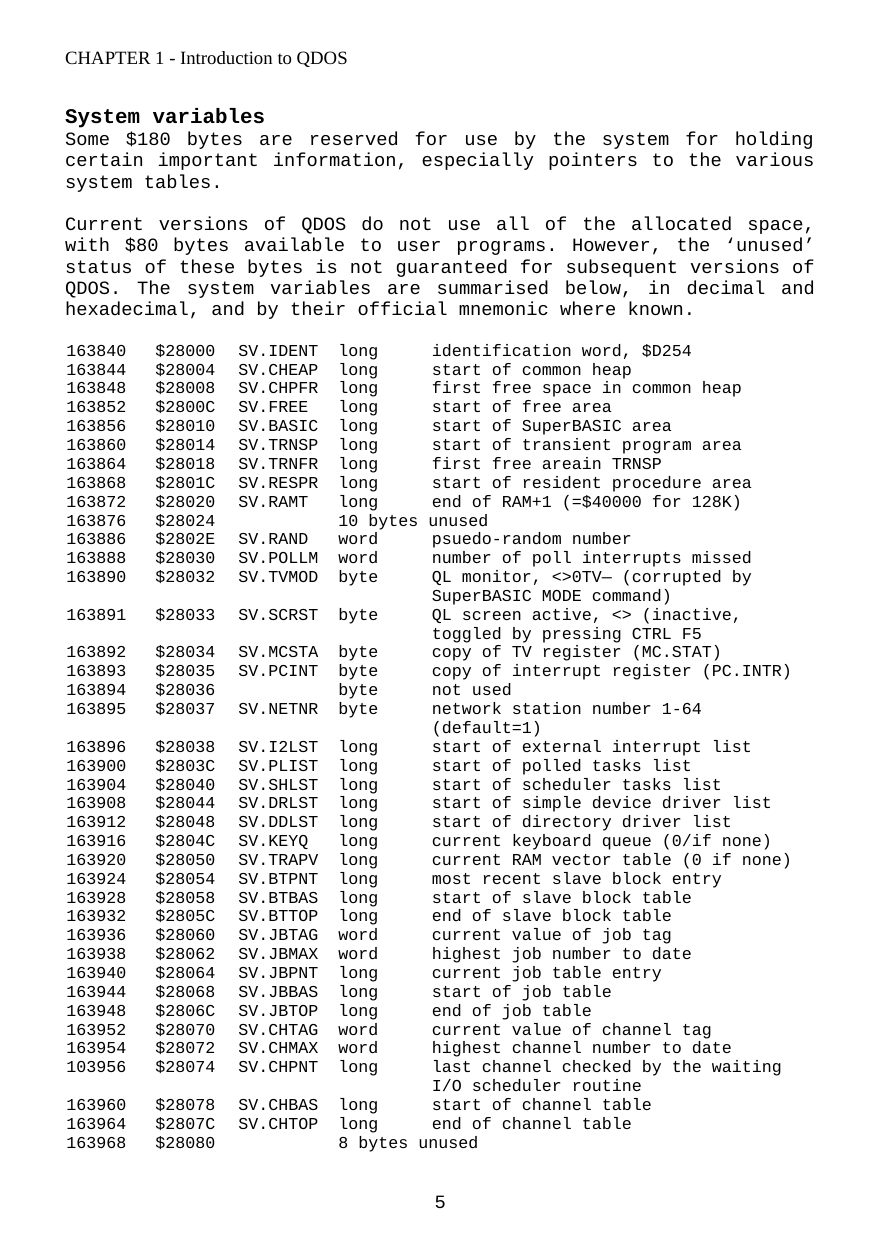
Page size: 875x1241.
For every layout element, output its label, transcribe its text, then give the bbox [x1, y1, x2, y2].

table_cell 163928 [66, 889, 155, 908]
table_cell $28014 [155, 437, 238, 456]
table_cell QL screen active, <> (inactive, toggled by pressing CTRL F5 [432, 606, 802, 644]
table_cell long [338, 833, 432, 851]
table_cell end of slave block table [432, 908, 802, 927]
table_cell $28010 [155, 418, 238, 437]
table_cell not used [432, 682, 802, 701]
table_cell 163891 [66, 606, 155, 644]
table_cell last channel checked by the waiting I/O scheduler routine [432, 1059, 802, 1097]
table_cell $28068 [155, 984, 238, 1002]
table_cell SV.TRNSP [238, 437, 338, 456]
table_cell 163893 [66, 663, 155, 682]
table_cell 163908 [66, 795, 155, 814]
table_cell long [338, 418, 432, 437]
table_cell current job table entry [432, 965, 802, 983]
table_cell $28030 [155, 550, 238, 569]
table_cell 163920 [66, 851, 155, 870]
table_cell long [338, 437, 432, 456]
table_cell SV.TRNFR [238, 456, 338, 474]
table_cell $28036 [155, 682, 238, 701]
table_cell current value of channel tag [432, 1021, 802, 1040]
table_cell SV.FREE [238, 399, 338, 418]
table_cell SV.BTTOP [238, 908, 338, 927]
table_cell start of external interrupt list [432, 738, 802, 757]
table_cell $28044 [155, 795, 238, 814]
table_cell $28032 [155, 569, 238, 606]
table_cell word [338, 1021, 432, 1040]
table_cell $28072 [155, 1040, 238, 1059]
subtitle System variables [65, 106, 815, 130]
table_cell SV.JBTOP [238, 1002, 338, 1021]
table_cell $28050 [155, 851, 238, 870]
table_cell copy of interrupt register (PC.INTR) [432, 663, 802, 682]
table_cell 163924 [66, 870, 155, 889]
table_cell long [338, 889, 432, 908]
table_cell $2806C [155, 1002, 238, 1021]
table_cell $28048 [155, 814, 238, 833]
table_cell word [338, 550, 432, 569]
table_cell $28054 [155, 870, 238, 889]
table_cell word [338, 531, 432, 550]
table_cell 163938 [66, 946, 155, 964]
table_cell $28060 [155, 927, 238, 946]
table_cell 8 bytes unused [338, 1134, 802, 1153]
table_cell byte [338, 701, 432, 738]
table_cell most recent slave block entry [432, 870, 802, 889]
table_cell start of job table [432, 984, 802, 1002]
table_cell long [338, 851, 432, 870]
table_header 163840 [66, 343, 155, 361]
table_cell 163864 [66, 456, 155, 474]
table_cell SV.BASIC [238, 418, 338, 437]
table_cell SV.CHPFR [238, 380, 338, 399]
table_cell word [338, 946, 432, 964]
table_cell $28070 [155, 1021, 238, 1040]
table_cell 163940 [66, 965, 155, 983]
table_cell $28004 [155, 361, 238, 380]
table_cell $28033 [155, 606, 238, 644]
table_cell long [338, 814, 432, 833]
table_header long [338, 343, 432, 361]
table_cell current keyboard queue (0/if none) [432, 833, 802, 851]
table_cell SV.CHEAP [238, 361, 338, 380]
table_cell 163936 [66, 927, 155, 946]
table_cell $28064 [155, 965, 238, 983]
table_cell SV.RAND [238, 531, 338, 550]
table_cell $2803C [155, 757, 238, 776]
table_cell SV.RESPR [238, 474, 338, 493]
table_cell long [338, 399, 432, 418]
table_cell $2805C [155, 908, 238, 927]
table_cell 163896 [66, 738, 155, 757]
table_cell 163916 [66, 833, 155, 851]
table_cell 163964 [66, 1115, 155, 1134]
table_cell byte [338, 644, 432, 663]
table_cell first free space in common heap [432, 380, 802, 399]
table_cell long [338, 984, 432, 1002]
table_cell long [338, 757, 432, 776]
table_cell start of SuperBASIC area [432, 418, 802, 437]
table_cell number of poll interrupts missed [432, 550, 802, 569]
table_cell SV.NETNR [238, 701, 338, 738]
table_cell $2804C [155, 833, 238, 851]
table_cell SV.PLIST [238, 757, 338, 776]
table_cell SV.CHTAG [238, 1021, 338, 1040]
table_cell long [338, 870, 432, 889]
table_cell network station number 1-64 (default=1) [432, 701, 802, 738]
table_cell end of job table [432, 1002, 802, 1021]
table_cell 163856 [66, 418, 155, 437]
table_cell start of directory driver list [432, 814, 802, 833]
table_cell 163848 [66, 380, 155, 399]
table_cell [238, 512, 338, 531]
table_cell long [338, 493, 432, 512]
table_cell first free areain TRNSP [432, 456, 802, 474]
table_cell $28034 [155, 644, 238, 663]
table_cell SV.MCSTA [238, 644, 338, 663]
table_cell byte [338, 569, 432, 606]
table_cell highest channel number to date [432, 1040, 802, 1059]
table_cell 163868 [66, 474, 155, 493]
table_cell $28008 [155, 380, 238, 399]
table_cell SV.SCRST [238, 606, 338, 644]
table_cell 163948 [66, 1002, 155, 1021]
table_cell QL monitor, <>0TV— (corrupted by SuperBASIC MODE command) [432, 569, 802, 606]
table_cell 103956 [66, 1059, 155, 1097]
table_cell long [338, 474, 432, 493]
table_cell 163860 [66, 437, 155, 456]
table_cell SV.DDLST [238, 814, 338, 833]
table_cell SV.I2LST [238, 738, 338, 757]
table_cell start of resident procedure area [432, 474, 802, 493]
table_cell end of channel table [432, 1115, 802, 1134]
table_cell 163954 [66, 1040, 155, 1059]
table_cell $28035 [155, 663, 238, 682]
table_cell start of slave block table [432, 889, 802, 908]
table_cell SV.BTPNT [238, 870, 338, 889]
table_cell 163844 [66, 361, 155, 380]
table_cell 163952 [66, 1021, 155, 1040]
table_cell long [338, 1059, 432, 1097]
table_cell $2807C [155, 1115, 238, 1134]
table_header SV.IDENT [238, 343, 338, 361]
table_cell 163876 [66, 512, 155, 531]
table_cell long [338, 1002, 432, 1021]
table_cell word [338, 927, 432, 946]
table_cell $28080 [155, 1134, 238, 1153]
table_cell end of RAM+1 (=$40000 for 128K) [432, 493, 802, 512]
table_cell long [338, 908, 432, 927]
text Some $180 bytes are reserved for use by the system for holding certain important information, especially pointers to the various system tables. [65, 130, 815, 194]
table_cell [238, 1134, 338, 1153]
table_header identification word, $D254 [432, 343, 802, 361]
table_cell highest job number to date [432, 946, 802, 964]
table_cell 163895 [66, 701, 155, 738]
table_cell start of simple device driver list [432, 795, 802, 814]
table_cell psuedo-random number [432, 531, 802, 550]
table_cell long [338, 380, 432, 399]
table_cell 163888 [66, 550, 155, 569]
table_cell 163944 [66, 984, 155, 1002]
table_cell $28058 [155, 889, 238, 908]
table_cell long [338, 776, 432, 795]
table_cell current value of job tag [432, 927, 802, 946]
table_cell 163894 [66, 682, 155, 701]
table_cell 163900 [66, 757, 155, 776]
table_cell SV.JBPNT [238, 965, 338, 983]
table_cell byte [338, 682, 432, 701]
table_cell SV.CHMAX [238, 1040, 338, 1059]
table_cell $28038 [155, 738, 238, 757]
table_cell SV.JBMAX [238, 946, 338, 964]
table_cell $2800C [155, 399, 238, 418]
table_cell 163960 [66, 1097, 155, 1115]
table_cell start of channel table [432, 1097, 802, 1115]
table_cell 163968 [66, 1134, 155, 1153]
table_cell copy of TV register (MC.STAT) [432, 644, 802, 663]
table_cell start of polled tasks list [432, 757, 802, 776]
table_cell long [338, 795, 432, 814]
table_cell start of scheduler tasks list [432, 776, 802, 795]
table_cell 10 bytes unused [338, 512, 802, 531]
table_cell $28078 [155, 1097, 238, 1115]
table_cell long [338, 361, 432, 380]
table_cell 163890 [66, 569, 155, 606]
table_cell word [338, 1040, 432, 1059]
table_cell SV.CHPNT [238, 1059, 338, 1097]
table_cell $28020 [155, 493, 238, 512]
table_cell SV.RAMT [238, 493, 338, 512]
table_cell long [338, 965, 432, 983]
table_cell SV.JBTAG [238, 927, 338, 946]
table_cell 163892 [66, 644, 155, 663]
table_cell long [338, 738, 432, 757]
table_cell SV.POLLM [238, 550, 338, 569]
table_cell long [338, 1115, 432, 1134]
table_cell long [338, 456, 432, 474]
table_cell 163852 [66, 399, 155, 418]
table_cell 163912 [66, 814, 155, 833]
table_cell 163872 [66, 493, 155, 512]
table_cell $28074 [155, 1059, 238, 1097]
table_cell SV.TRAPV [238, 851, 338, 870]
table_cell start of transient program area [432, 437, 802, 456]
table_cell SV.JBBAS [238, 984, 338, 1002]
table_cell SV.SHLST [238, 776, 338, 795]
table_header $28000 [155, 343, 238, 361]
text Current versions of QDOS do not use all of the allocated space, with $80 bytes available to user programs. However, the ‘unused’ status of these bytes is not guaranteed for subsequent versions of QDOS. The system variables are summarised below, in decimal and hexadecimal, and by their official mnemonic where known. [65, 215, 815, 321]
table_cell SV.KEYQ [238, 833, 338, 851]
table_cell SV.TVMOD [238, 569, 338, 606]
table_cell byte [338, 606, 432, 644]
table_cell SV.CHBAS [238, 1097, 338, 1115]
table_cell SV.BTBAS [238, 889, 338, 908]
table_cell SV.DRLST [238, 795, 338, 814]
table_cell byte [338, 663, 432, 682]
table_cell 163904 [66, 776, 155, 795]
table_cell $28024 [155, 512, 238, 531]
table_cell $28037 [155, 701, 238, 738]
table_cell 163886 [66, 531, 155, 550]
table_cell long [338, 1097, 432, 1115]
table_cell $2801C [155, 474, 238, 493]
table_cell start of free area [432, 399, 802, 418]
table_cell $2802E [155, 531, 238, 550]
table_cell SV.PCINT [238, 663, 338, 682]
table_cell [238, 682, 338, 701]
table_cell $28062 [155, 946, 238, 964]
table_cell current RAM vector table (0 if none) [432, 851, 802, 870]
table_cell 163932 [66, 908, 155, 927]
table_cell $28018 [155, 456, 238, 474]
table_cell SV.CHTOP [238, 1115, 338, 1134]
table_cell start of common heap [432, 361, 802, 380]
table_cell $28040 [155, 776, 238, 795]
